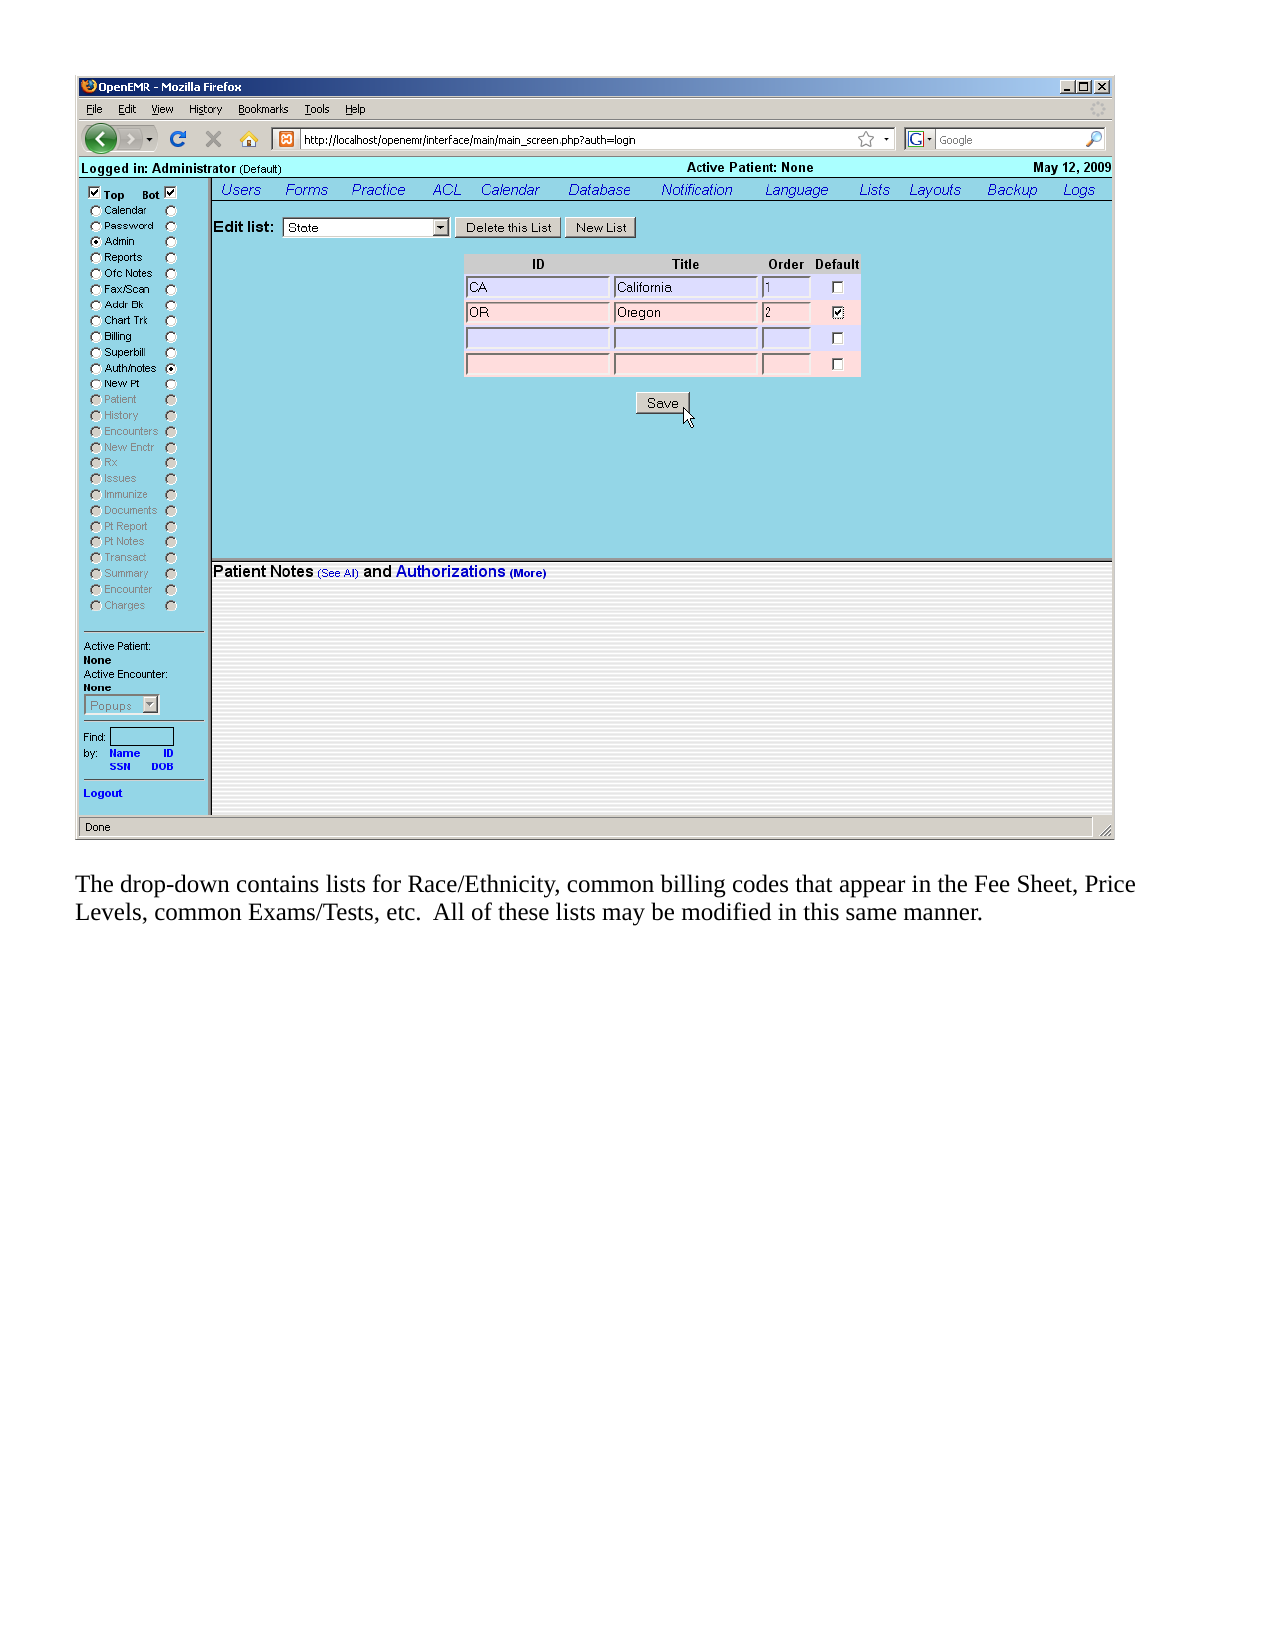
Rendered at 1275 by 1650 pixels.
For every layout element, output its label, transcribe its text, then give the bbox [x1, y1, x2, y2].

picture [75, 75, 1115, 840]
text The drop-down contains lists for Race/Ethnicity, common billing codes that appear in the Fee Sheet, Price Levels, common Exams/Tests, etc. All of these lists may be modified in this same manner. [75, 869, 1200, 926]
